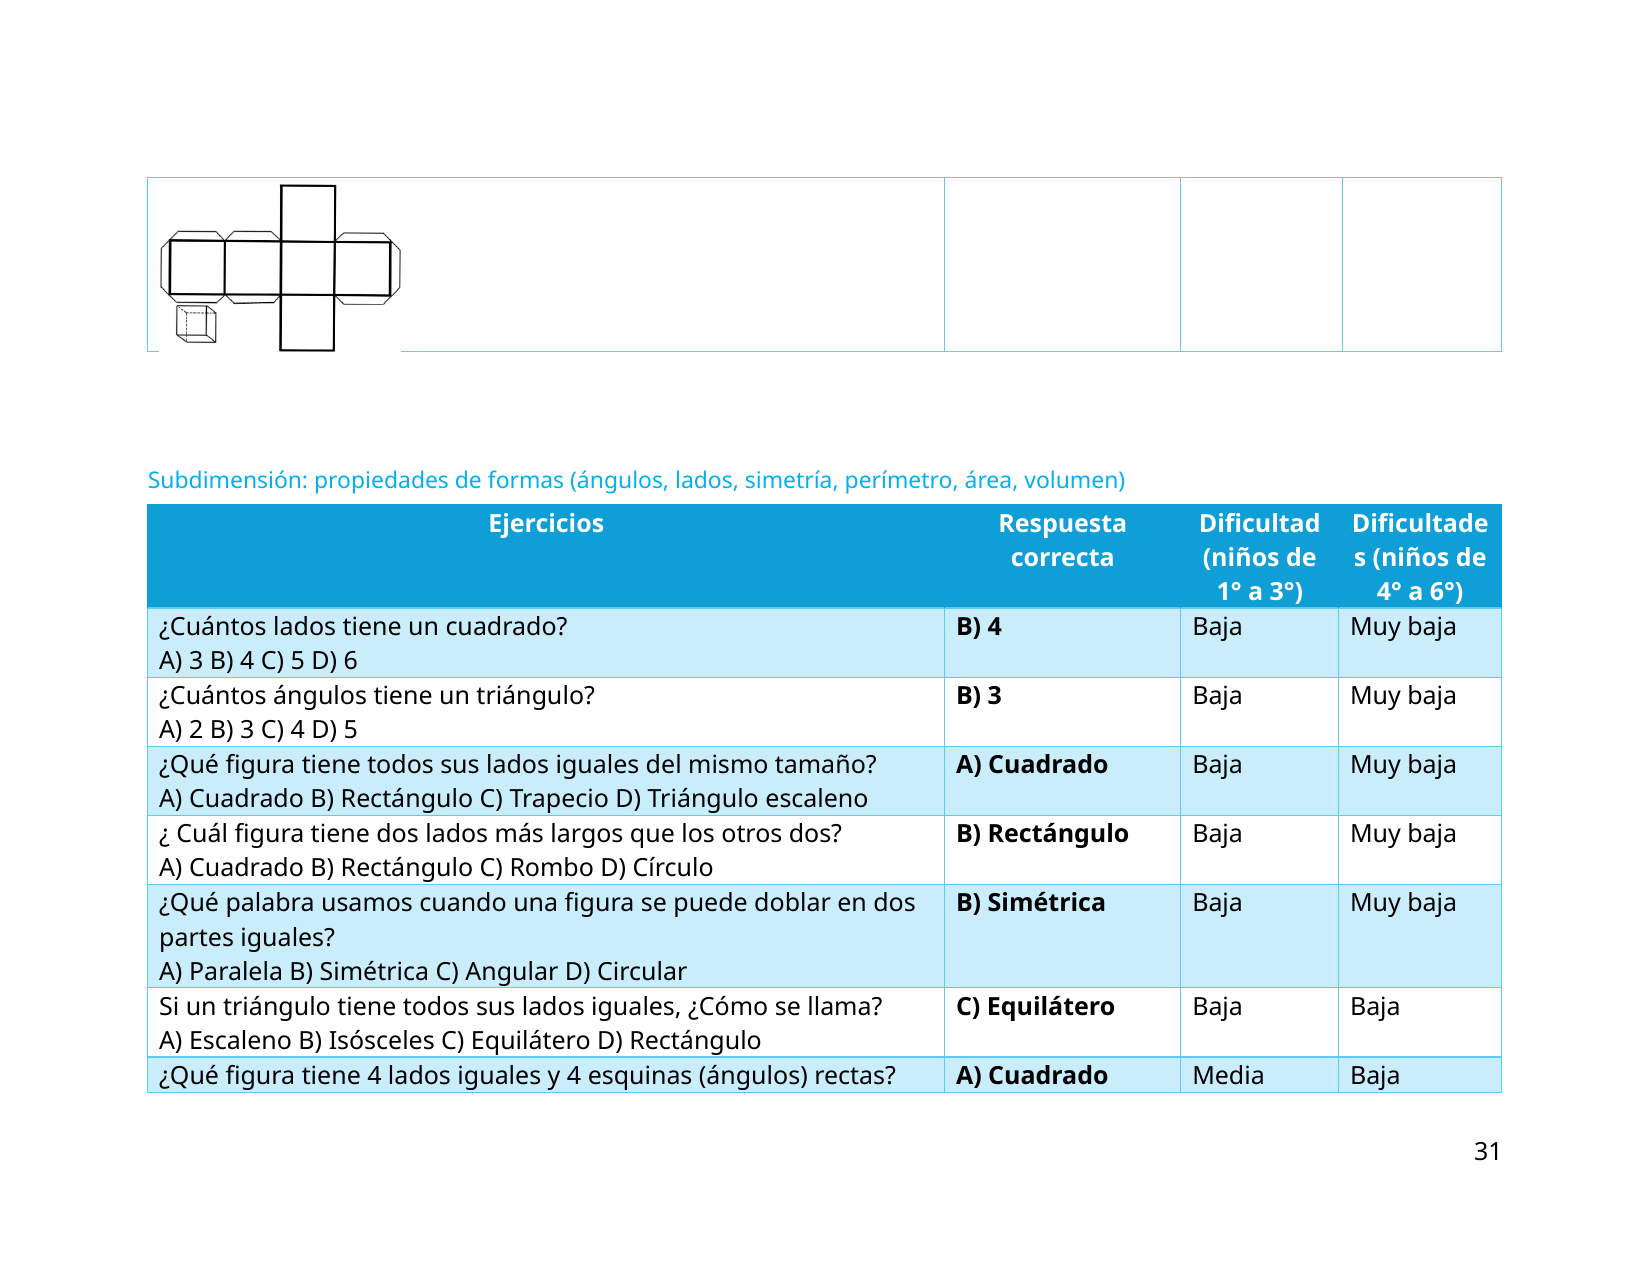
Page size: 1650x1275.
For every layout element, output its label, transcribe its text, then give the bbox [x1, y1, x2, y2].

table_cell B) Rectángulo [945, 816, 1180, 884]
table_header Dificultades (niños de 4° a 6°) [1339, 505, 1501, 607]
table_header Ejercicios [148, 505, 944, 607]
table_cell A) Cuadrado [945, 1058, 1180, 1092]
table_cell Baja [1181, 609, 1338, 677]
table_header Dificultad (niños de 1° a 3°) [1181, 505, 1338, 607]
table_cell Muy baja [1339, 678, 1501, 746]
subtitle Subdimensión: propiedades de formas (ángulos, lados, simetría, perímetro, área, volumen) [148, 464, 1502, 495]
table_cell [1343, 178, 1501, 351]
table_cell B) Simétrica [945, 885, 1180, 987]
table_cell ¿ Cuál figura tiene dos lados más largos que los otros dos? A) Cuadrado B) Rectángulo C) Rombo D) Círculo [148, 816, 944, 884]
table_cell B) 3 [945, 678, 1180, 746]
table_cell ¿Qué palabra usamos cuando una figura se puede doblar en dos partes iguales? A) Paralela B) Simétrica C) Angular D) Circular [148, 885, 944, 987]
table_cell A) Cuadrado [945, 747, 1180, 815]
table_cell ¿Qué figura tiene todos sus lados iguales del mismo tamaño? A) Cuadrado B) Rectángulo C) Trapecio D) Triángulo escaleno [148, 747, 944, 815]
table_cell [1181, 178, 1342, 351]
table_cell Muy baja [1339, 609, 1501, 677]
table_cell Muy baja [1339, 816, 1501, 884]
table_cell Muy baja [1339, 885, 1501, 987]
table_header Respuesta correcta [945, 505, 1180, 607]
table_cell Baja [1181, 747, 1338, 815]
table_cell B) 4 [945, 609, 1180, 677]
table_cell ¿Qué figura tiene 4 lados iguales y 4 esquinas (ángulos) rectas? [148, 1058, 944, 1092]
table_cell [402, 178, 944, 351]
table_cell Media [1181, 1058, 1338, 1092]
table_cell Baja [1339, 1058, 1501, 1092]
table_cell Baja [1181, 678, 1338, 746]
table_cell ¿Cuántos lados tiene un cuadrado? A) 3 B) 4 C) 5 D) 6 [148, 609, 944, 677]
table_cell C) Equilátero [945, 988, 1180, 1056]
table_cell Muy baja [1339, 747, 1501, 815]
table_cell Baja [1181, 988, 1338, 1056]
table_cell ¿Cuántos ángulos tiene un triángulo? A) 2 B) 3 C) 4 D) 5 [148, 678, 944, 746]
picture [158, 178, 402, 352]
table_cell [945, 178, 1180, 351]
table_cell Baja [1181, 885, 1338, 987]
table_cell Baja [1339, 988, 1501, 1056]
table_cell Si un triángulo tiene todos sus lados iguales, ¿Cómo se llama? A) Escaleno B) Isósceles C) Equilátero D) Rectángulo [148, 988, 944, 1056]
table_cell Baja [1181, 816, 1338, 884]
